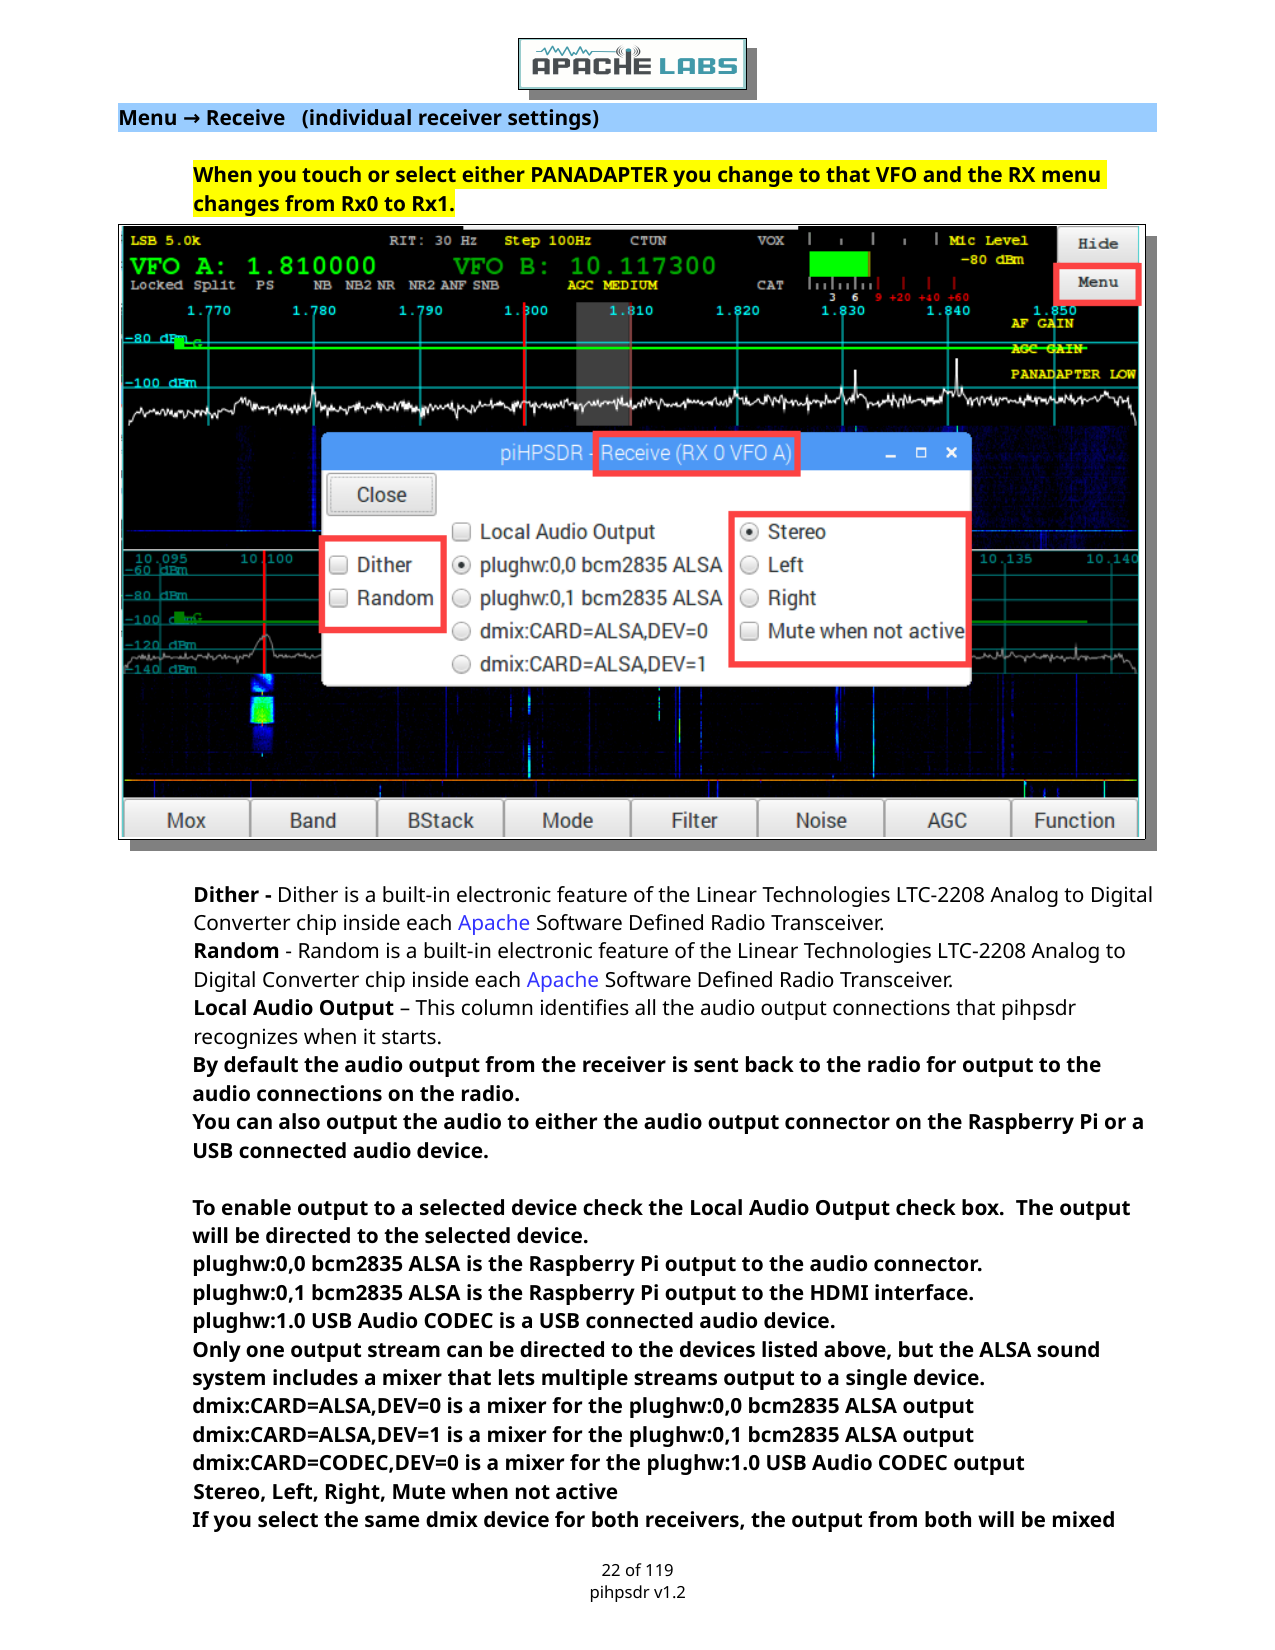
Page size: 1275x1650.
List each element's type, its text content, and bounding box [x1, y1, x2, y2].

list dmix:CARD=CODEC,DEV=0 is a mixer for the plughw:1.0 USB Audio CODEC output [192, 1448, 1157, 1477]
list Stereo, Left, Right, Mute when not active [156, 1477, 1157, 1505]
list If you select the same dmix device for both receivers, the output from both will be mixed [192, 1505, 1157, 1534]
list When you touch or select either PANADAPTER you change to that VFO and the RX menu changes from Rx0 to Rx1. [156, 160, 1157, 217]
picture [521, 40, 744, 87]
list dmix:CARD=ALSA,DEV=1 is a mixer for the plughw:0,1 bcm2835 ALSA output [192, 1420, 1157, 1448]
list By default the audio output from the receiver is sent back to the radio for output to the audio connections on the radio. [192, 1050, 1157, 1107]
list plughw:0,1 bcm2835 ALSA is the Raspberry Pi output to the HDMI interface. [192, 1278, 1157, 1306]
list dmix:CARD=ALSA,DEV=0 is a mixer for the plughw:0,0 bcm2835 ALSA output [192, 1392, 1157, 1420]
picture [121, 226, 1142, 837]
list Dither - Dither is a built-in electronic feature of the Linear Technologies LTC-2208 Analog to Digital Converter chip inside each Apache Software Defined Radio Transceiver. [156, 880, 1157, 937]
list plughw:1.0 USB Audio CODEC is a USB connected audio device. [192, 1306, 1157, 1335]
list Local Audio Output – This column identifies all the audio output connections that pihpsdr recognizes when it starts. [156, 993, 1157, 1050]
list Only one output stream can be directed to the devices listed above, but the ALSA sound system includes a mixer that lets multiple streams output to a single device. [192, 1335, 1157, 1392]
list Random - Random is a built-in electronic feature of the Linear Technologies LTC-2208 Analog to Digital Converter chip inside each Apache Software Defined Radio Transceiver. [156, 937, 1157, 993]
list To enable output to a selected device check the Local Audio Output check box. The output will be directed to the selected device. [192, 1193, 1157, 1249]
list You can also output the audio to either the audio output connector on the Raspberry Pi or a USB connected audio device. [192, 1107, 1157, 1164]
subtitle Menu → Receive (individual receiver settings) [118, 103, 1157, 132]
list plughw:0,0 bcm2835 ALSA is the Raspberry Pi output to the audio connector. [192, 1249, 1157, 1278]
